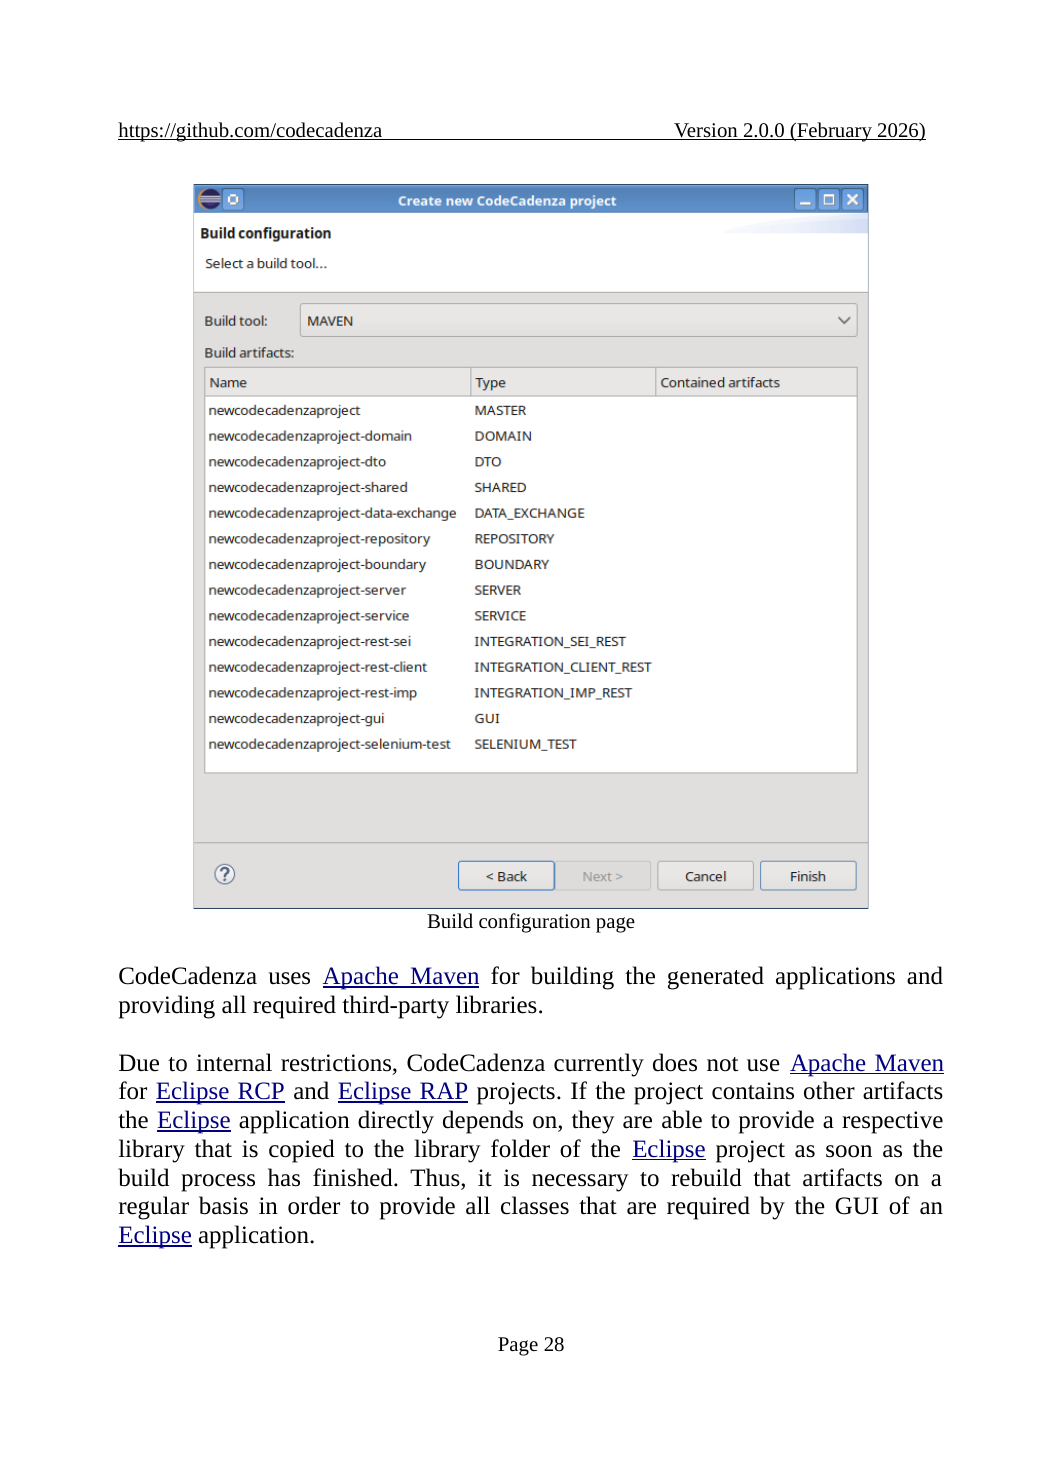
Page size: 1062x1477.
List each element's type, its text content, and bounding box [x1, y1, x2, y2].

picture [193, 184, 869, 909]
text CodeCadenza uses Apache Maven for building the generated applications and providing all required third-party libraries. [118, 961, 944, 1019]
text Build configuration page [193, 909, 868, 933]
text Due to internal restrictions, CodeCadenza currently does not use Apache Maven for Eclipse RCP and Eclipse RAP projects. If the project contains other artifacts the Eclipse application directly depends on, they are able to provide a respective library that is copied to the library folder of the Eclipse project as soon as the build process has finished. Thus, it is necessary to rebuild that artifacts on a regular basis in order to provide all classes that are required by the GUI of an Eclipse application. [118, 1048, 944, 1249]
